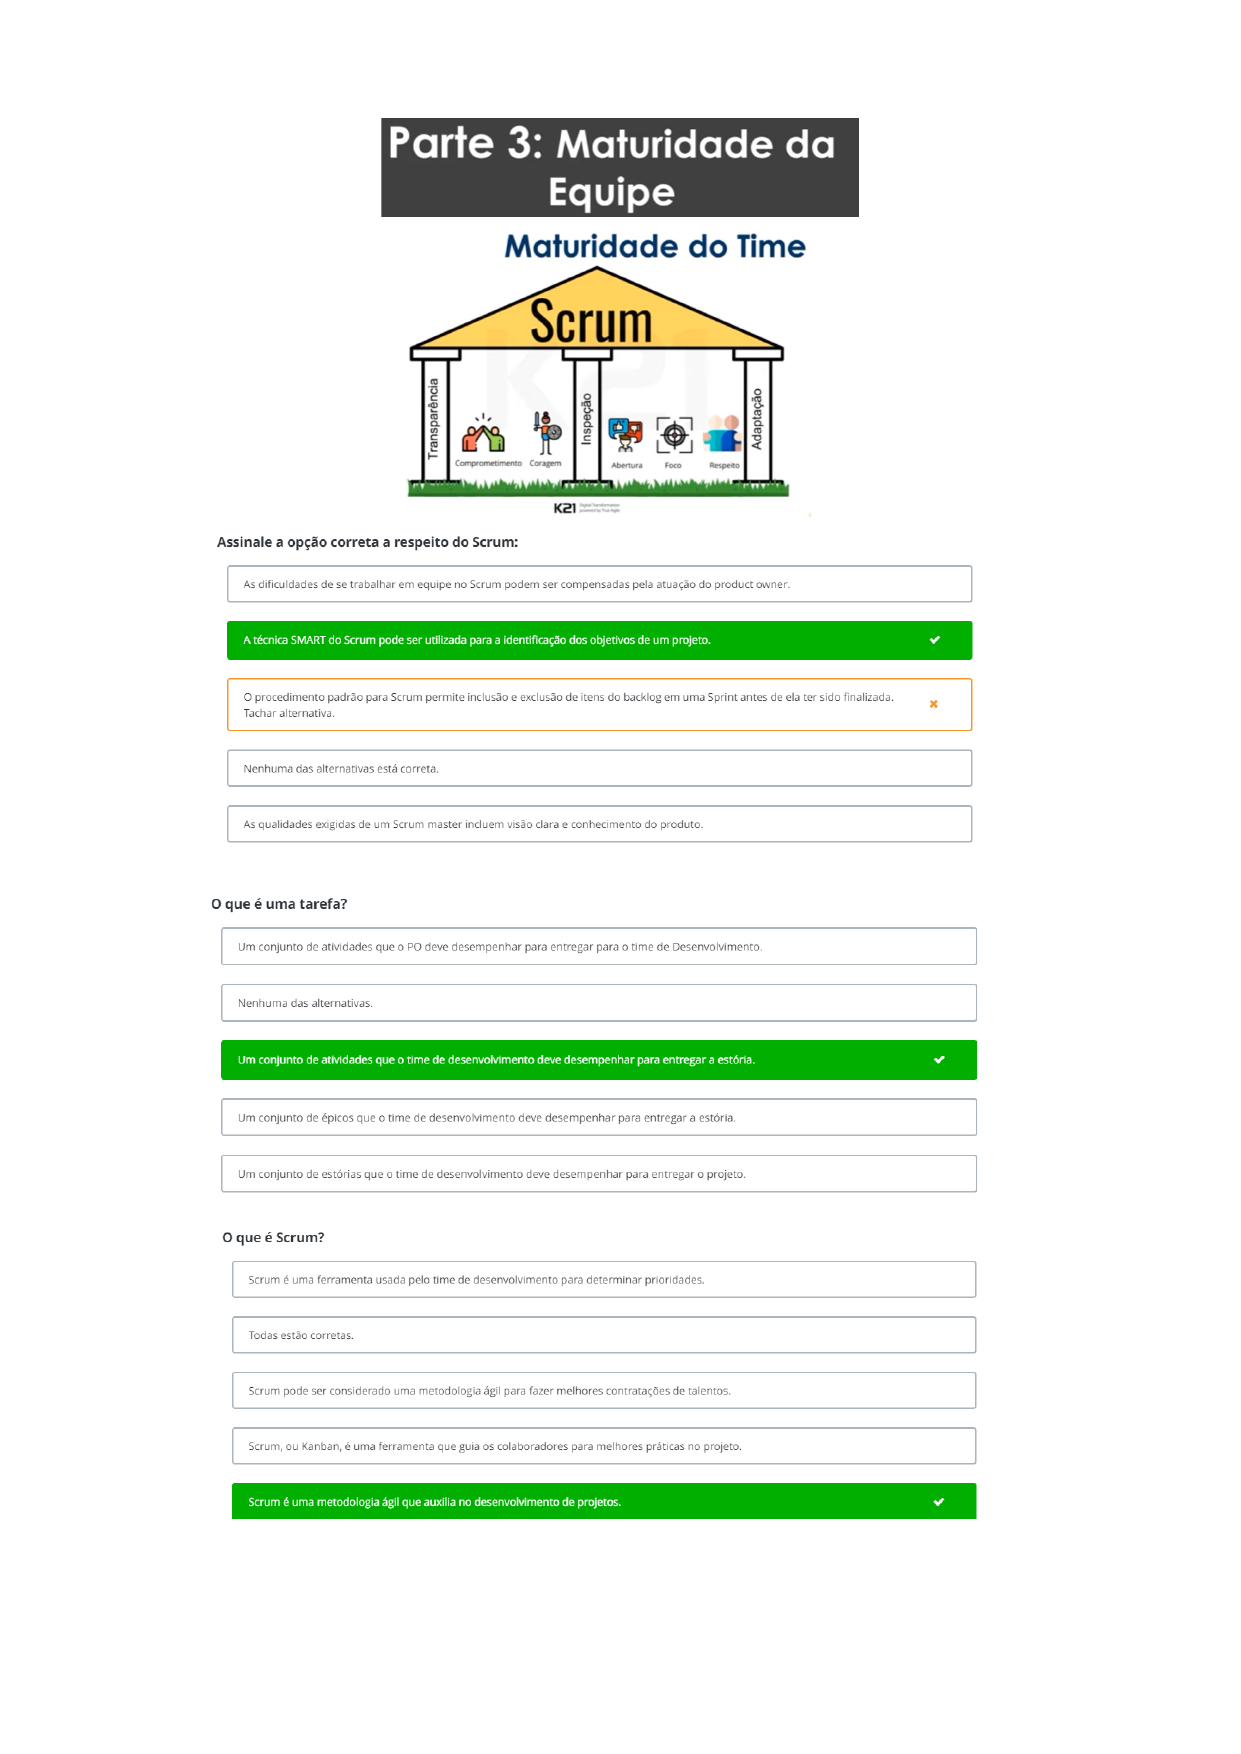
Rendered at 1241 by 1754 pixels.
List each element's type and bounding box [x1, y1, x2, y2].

picture [202, 890, 978, 1193]
picture [403, 227, 812, 517]
picture [381, 118, 859, 217]
picture [213, 532, 982, 865]
picture [218, 1226, 977, 1519]
